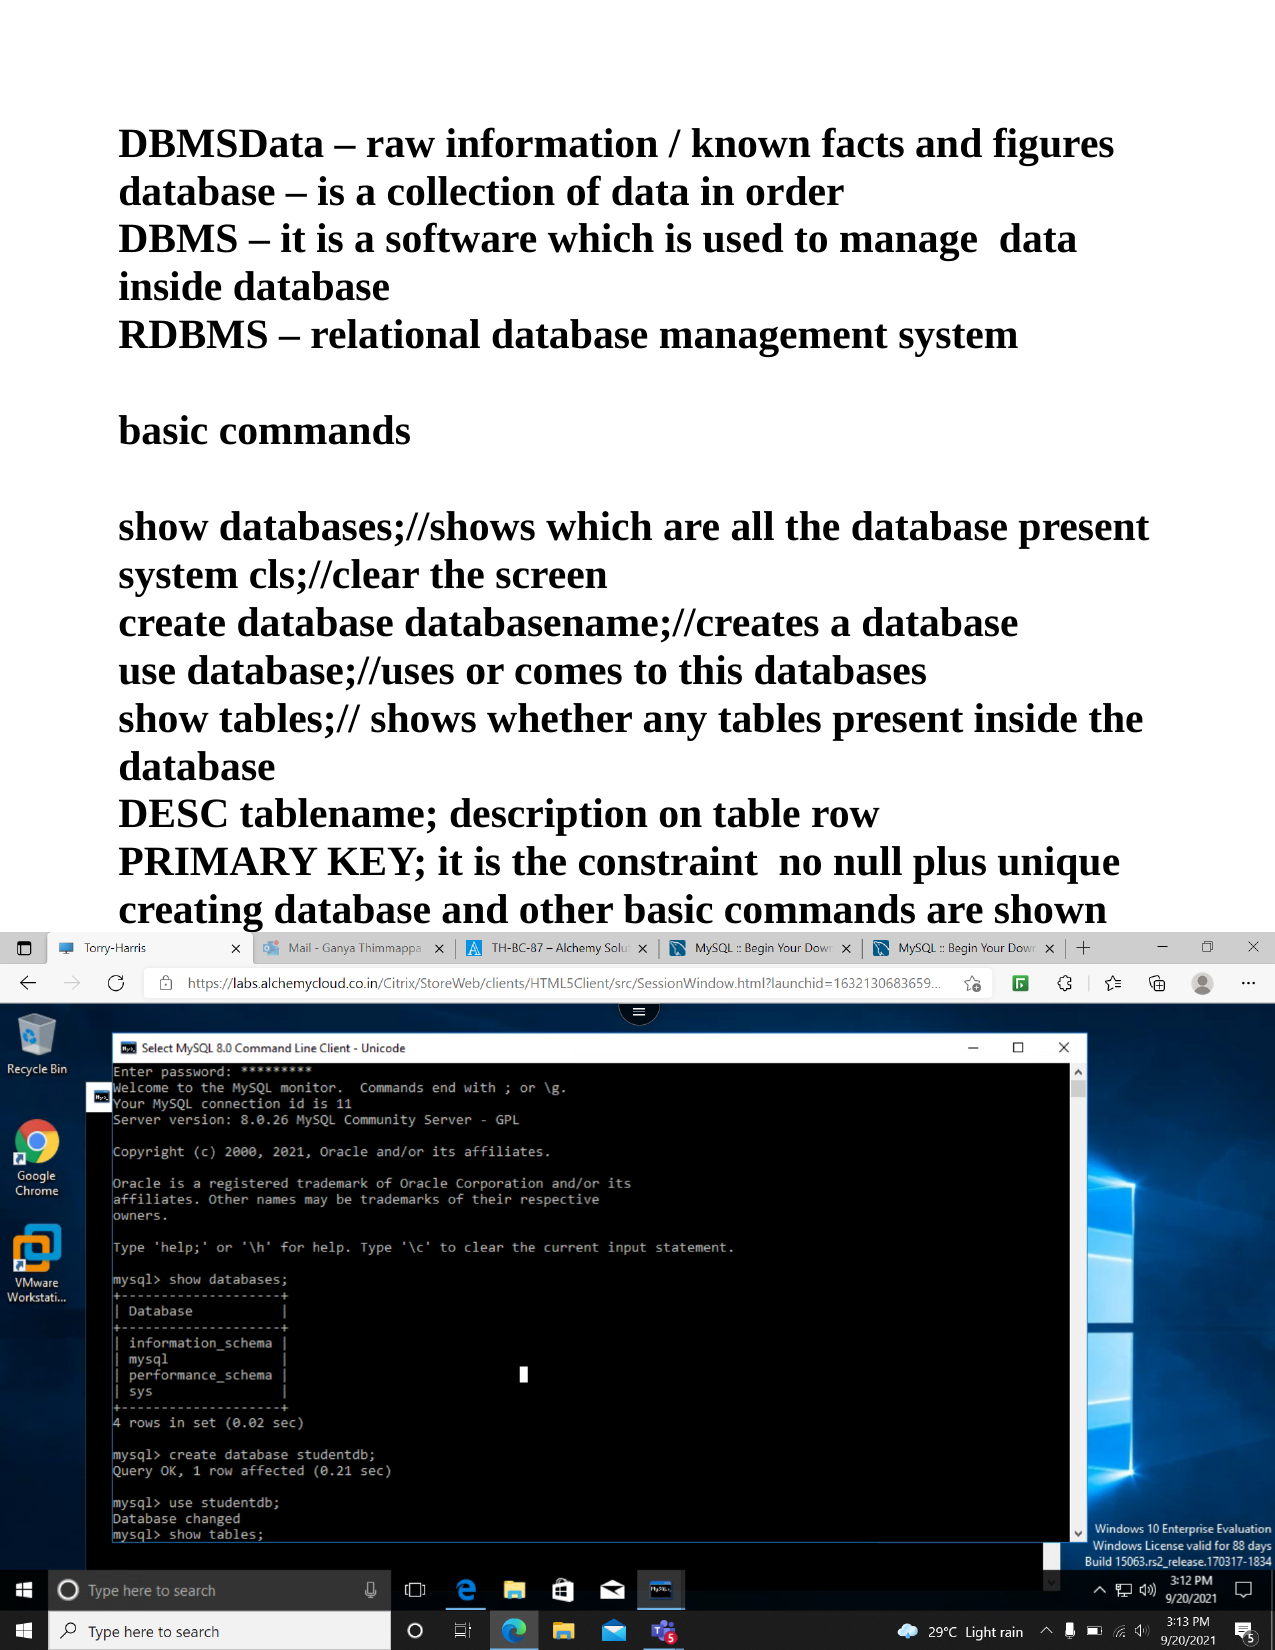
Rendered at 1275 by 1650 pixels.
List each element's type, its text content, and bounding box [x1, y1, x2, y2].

picture [0, 932, 1275, 1650]
text use database;//uses or comes to this databases [118, 645, 1157, 693]
text creating database and other basic commands are shown [118, 885, 1157, 932]
text RDBMS – relational database management system [118, 310, 1157, 358]
text show tables;// shows whether any tables present inside the database [118, 693, 1157, 789]
text basic commands [118, 406, 1157, 453]
text show databases;//shows which are all the database present [118, 501, 1157, 549]
text DESC tablename; description on table row [118, 789, 1157, 837]
text PRIMARY KEY; it is the constraint no null plus unique [118, 837, 1157, 885]
text database – is a collection of data in order [118, 166, 1157, 214]
text DBMSData – raw information / known facts and figures [118, 118, 1157, 166]
text DBMS – it is a software which is used to manage data inside database [118, 214, 1157, 310]
text create database databasename;//creates a database [118, 597, 1157, 645]
text system cls;//clear the screen [118, 549, 1157, 597]
